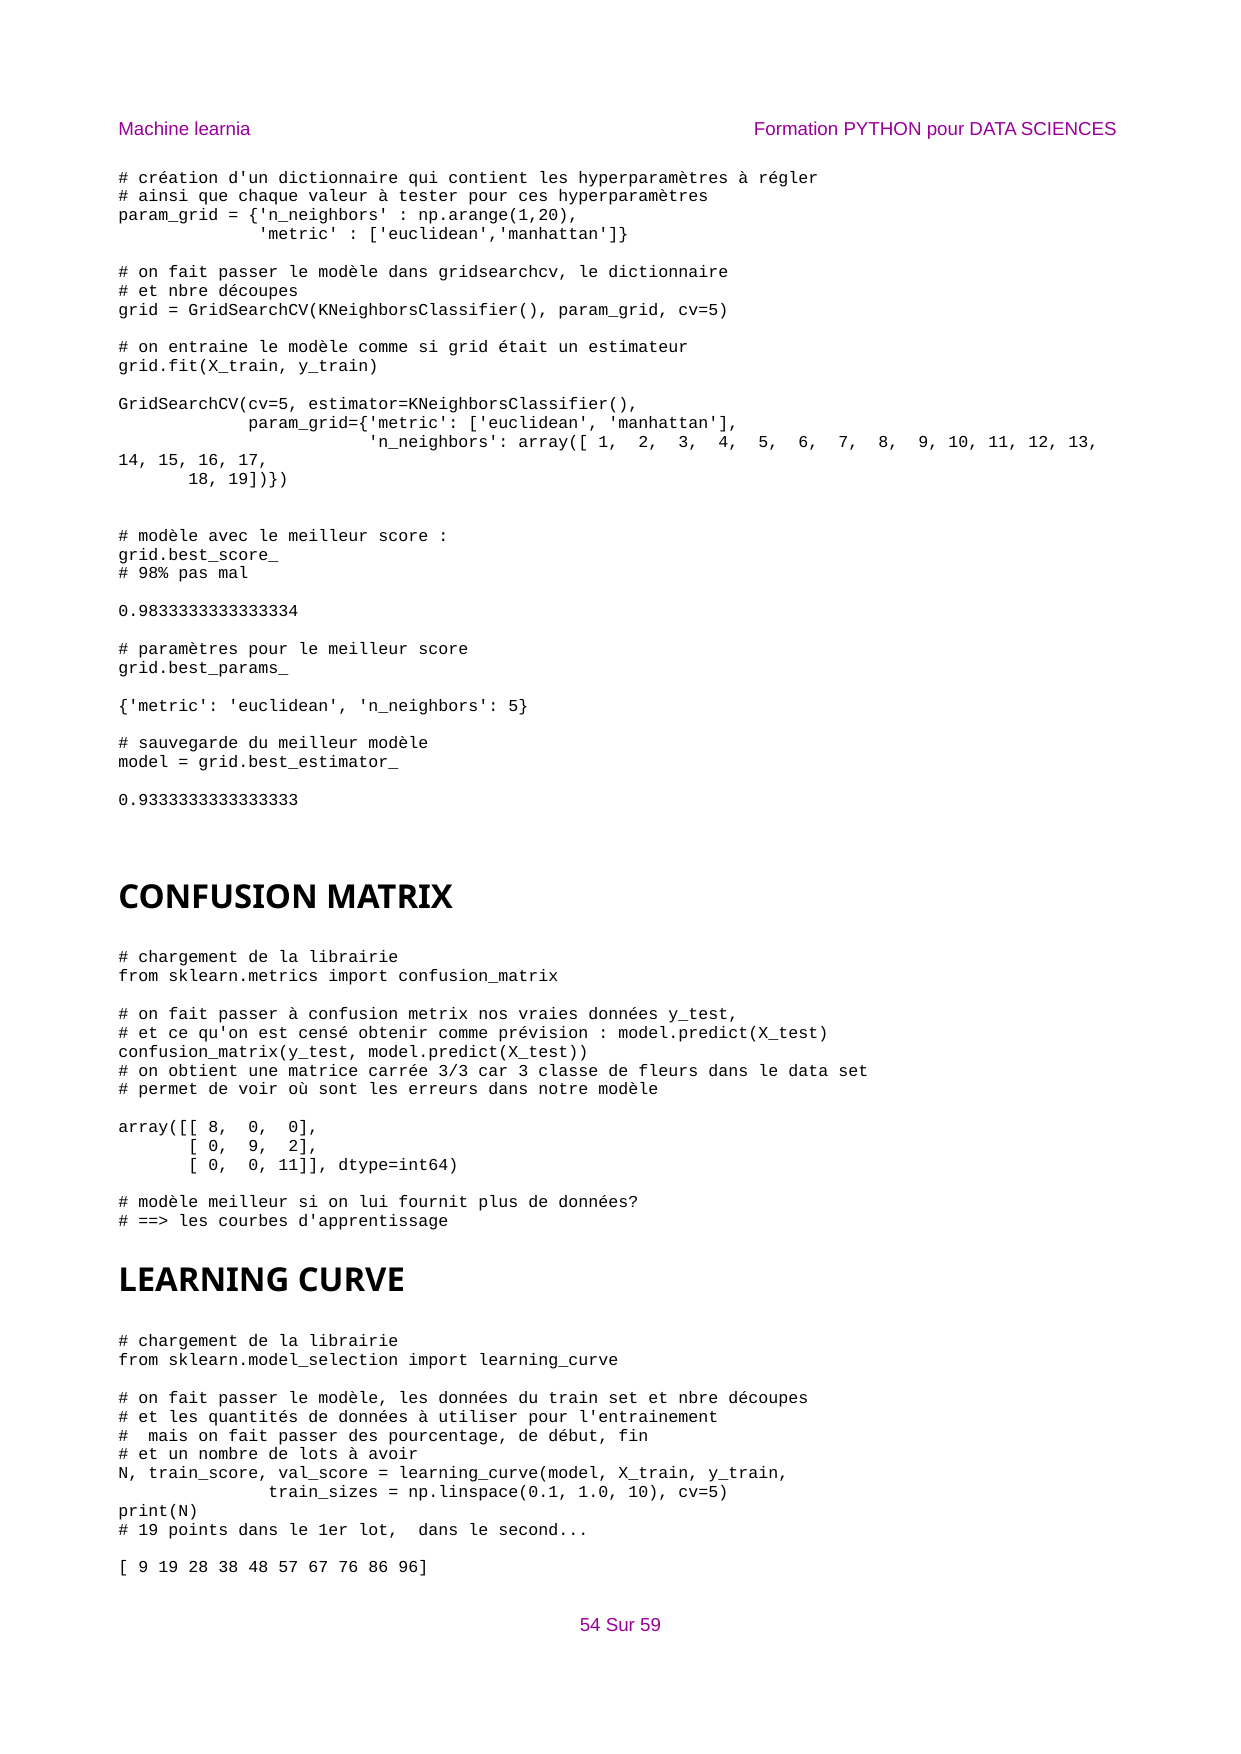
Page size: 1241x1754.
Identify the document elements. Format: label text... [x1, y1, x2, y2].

text # et nbre découpes [118, 282, 1122, 301]
text 'n_neighbors': array([ 1, 2, 3, 4, 5, 6, 7, 8, 9, 10, 11, 12, 13, 14, 15, 16, 17, [118, 433, 1122, 471]
text # modèle meilleur si on lui fournit plus de données? [118, 1194, 1122, 1213]
text # 98% pas mal [118, 565, 1122, 584]
text confusion_matrix(y_test, model.predict(X_test)) [118, 1043, 1122, 1062]
text grid.best_params_ [118, 659, 1122, 678]
text 'metric' : ['euclidean','manhattan']} [118, 226, 1122, 244]
text train_sizes = np.linspace(0.1, 1.0, 10), cv=5) [118, 1484, 1122, 1502]
text array([[ 8, 0, 0], [118, 1119, 1122, 1137]
text 18, 19])}) [118, 471, 1122, 490]
text # chargement de la librairie [118, 949, 1122, 968]
text # création d'un dictionnaire qui contient les hyperparamètres à régler [118, 169, 1122, 188]
text # on obtient une matrice carrée 3/3 car 3 classe de fleurs dans le data set [118, 1062, 1122, 1081]
text model = grid.best_estimator_ [118, 754, 1122, 772]
text grid = GridSearchCV(KNeighborsClassifier(), param_grid, cv=5) [118, 301, 1122, 320]
text # et un nombre de lots à avoir [118, 1446, 1122, 1465]
text 0.9833333333333334 [118, 603, 1122, 622]
text grid.fit(X_train, y_train) [118, 358, 1122, 377]
text # ==> les courbes d'apprentissage [118, 1213, 1122, 1232]
text from sklearn.metrics import confusion_matrix [118, 968, 1122, 987]
text [ 0, 0, 11]], dtype=int64) [118, 1156, 1122, 1175]
subtitle CONFUSION MATRIX [118, 873, 1122, 918]
text {'metric': 'euclidean', 'n_neighbors': 5} [118, 697, 1122, 716]
text # on fait passer le modèle, les données du train set et nbre découpes [118, 1389, 1122, 1408]
text # et les quantités de données à utiliser pour l'entrainement [118, 1408, 1122, 1427]
text # paramètres pour le meilleur score [118, 641, 1122, 659]
text # sauvegarde du meilleur modèle [118, 735, 1122, 754]
text # on entraine le modèle comme si grid était un estimateur [118, 339, 1122, 358]
subtitle LEARNING CURVE [118, 1257, 1122, 1301]
text # on fait passer à confusion metrix nos vraies données y_test, [118, 1006, 1122, 1024]
text param_grid = {'n_neighbors' : np.arange(1,20), [118, 207, 1122, 226]
text # modèle avec le meilleur score : [118, 527, 1122, 546]
text param_grid={'metric': ['euclidean', 'manhattan'], [118, 414, 1122, 433]
text # ainsi que chaque valeur à tester pour ces hyperparamètres [118, 188, 1122, 207]
text [ 0, 9, 2], [118, 1137, 1122, 1156]
text N, train_score, val_score = learning_curve(model, X_train, y_train, [118, 1465, 1122, 1484]
text # on fait passer le modèle dans gridsearchcv, le dictionnaire [118, 263, 1122, 282]
text 0.9333333333333333 [118, 791, 1122, 810]
text # permet de voir où sont les erreurs dans notre modèle [118, 1081, 1122, 1100]
text # mais on fait passer des pourcentage, de début, fin [118, 1427, 1122, 1446]
text GridSearchCV(cv=5, estimator=KNeighborsClassifier(), [118, 395, 1122, 414]
text # chargement de la librairie [118, 1333, 1122, 1352]
text # 19 points dans le 1er lot, dans le second... [118, 1521, 1122, 1540]
text [ 9 19 28 38 48 57 67 76 86 96] [118, 1559, 1122, 1578]
text from sklearn.model_selection import learning_curve [118, 1352, 1122, 1371]
text grid.best_score_ [118, 546, 1122, 565]
text # et ce qu'on est censé obtenir comme prévision : model.predict(X_test) [118, 1024, 1122, 1043]
text print(N) [118, 1502, 1122, 1521]
